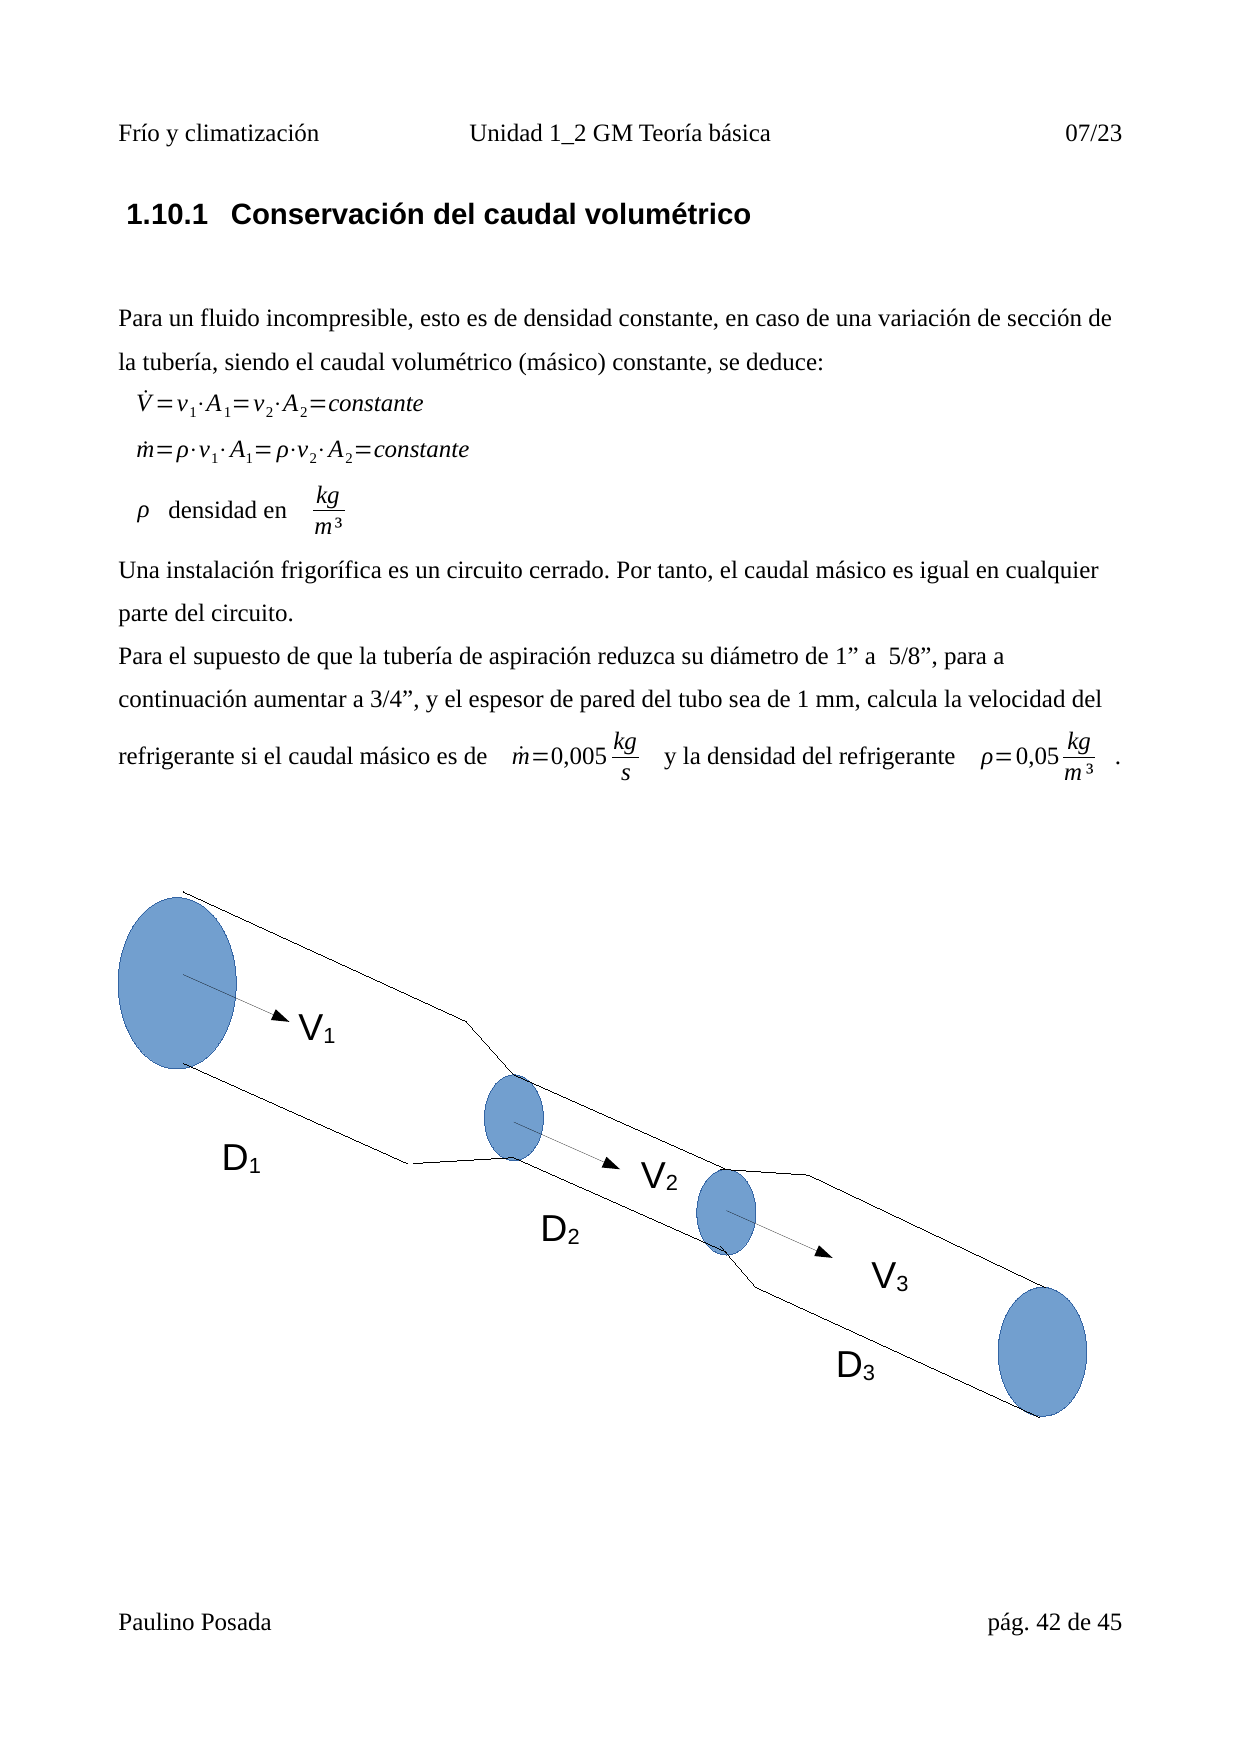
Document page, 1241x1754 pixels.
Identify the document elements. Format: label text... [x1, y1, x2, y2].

text Para el supuesto de que la tubería de aspiración reduzca su diámetro de 1” a 5/8”, para a continuación aumentar a 3/4”, y el espesor de pared del tubo sea de 1 mm, calcula la velocidad del refrigerante si el caudal másico es de y la densidad del refrigerante . [118, 641, 1122, 786]
subtitle Conservación del caudal volumétrico [118, 197, 1122, 231]
text densidad en [118, 481, 1122, 540]
text Para un fluido incompresible, esto es de densidad constante, en caso de una variación de sección de la tubería, siendo el caudal volumétrico (másico) constante, se deduce: [118, 303, 1122, 375]
text Una instalación frigorífica es un circuito cerrado. Por tanto, el caudal másico es igual en cualquier parte del circuito. [118, 555, 1122, 627]
